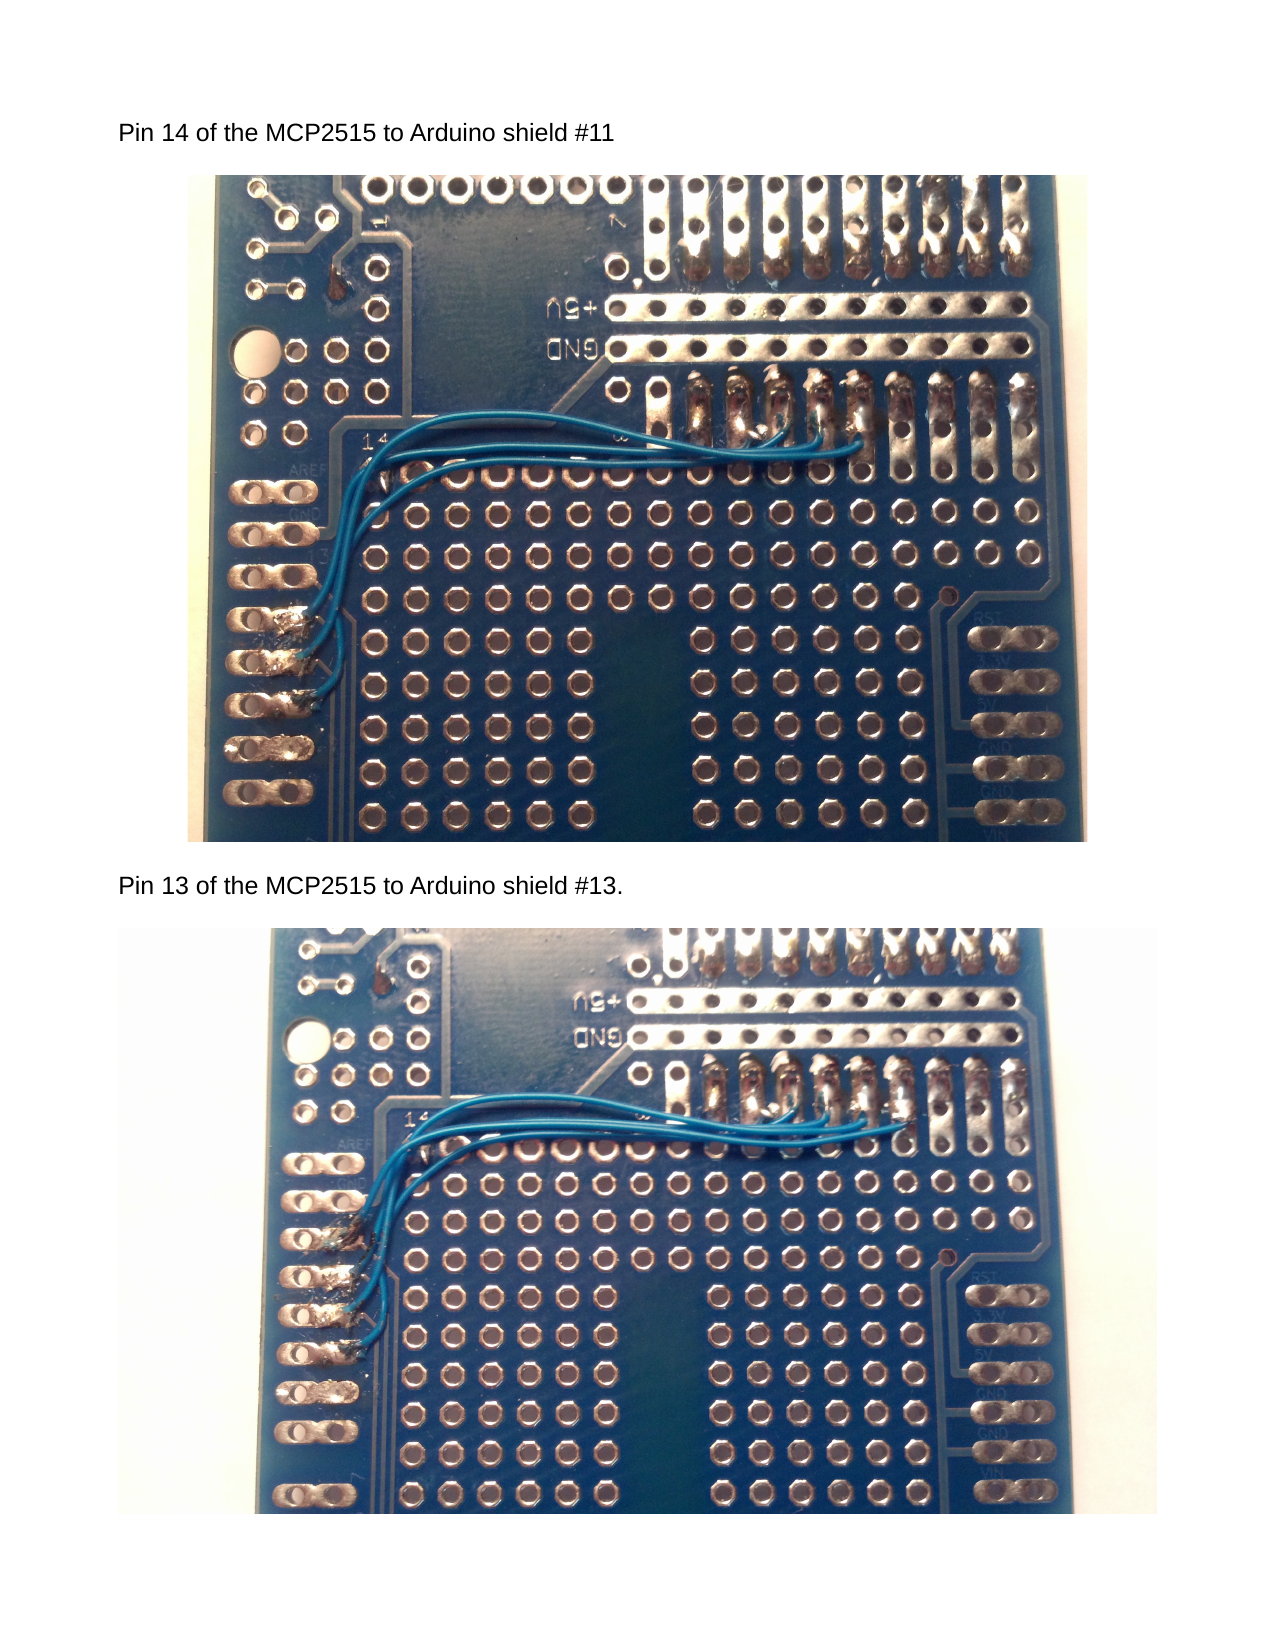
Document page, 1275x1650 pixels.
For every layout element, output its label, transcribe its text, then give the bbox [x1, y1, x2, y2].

text Pin 14 of the MCP2515 to Arduino shield #11 [118, 118, 1157, 147]
picture [187, 175, 1088, 842]
text Pin 13 of the MCP2515 to Arduino shield #13. [118, 871, 1157, 899]
picture [118, 928, 1157, 1514]
